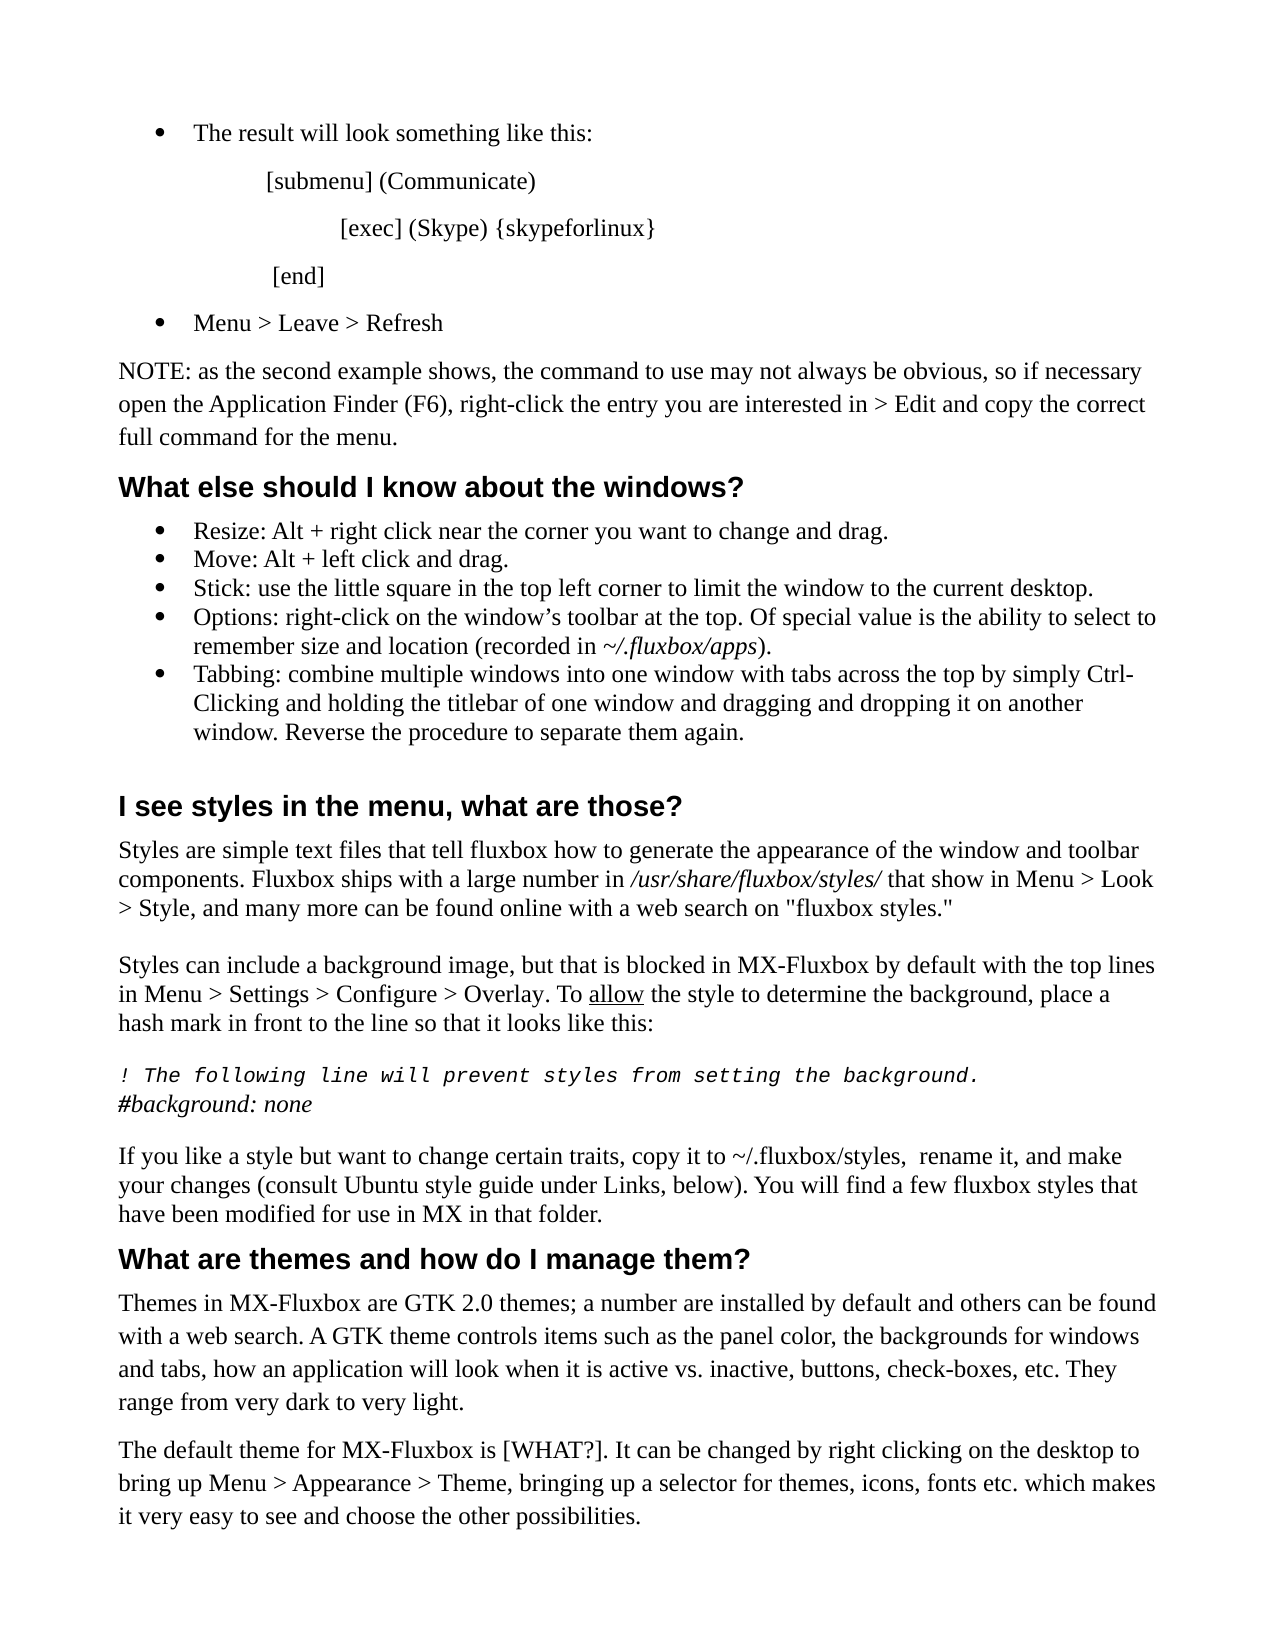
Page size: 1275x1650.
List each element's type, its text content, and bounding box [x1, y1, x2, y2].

list Stick: use the little square in the top left corner to limit the window to the current desktop. [156, 573, 1157, 602]
list Menu > Leave > Refresh [156, 308, 1157, 337]
text [exec] (Skype) {skypeforlinux} [118, 213, 1157, 242]
list The result will look something like this: [156, 118, 1157, 147]
text [submenu] (Communicate) [118, 166, 1157, 194]
list Move: Alt + left click and drag. [156, 544, 1157, 573]
text #background: none [118, 1089, 1157, 1118]
subtitle I see styles in the menu, what are those? [118, 789, 1157, 823]
text [end] [118, 261, 1157, 290]
list Options: right-click on the window’s toolbar at the top. Of special value is the ability to select to remember size and location (recorded in ~/.fluxbox/apps). [156, 602, 1157, 659]
text ! The following line will prevent styles from setting the background. [118, 1065, 1157, 1089]
text Themes in MX-Fluxbox are GTK 2.0 themes; a number are installed by default and others can be found with a web search. A GTK theme controls items such as the panel color, the backgrounds for windows and tabs, how an application will look when it is active vs. inactive, buttons, check-boxes, etc. They range from very dark to very light. [118, 1288, 1157, 1416]
text Styles can include a background image, but that is blocked in MX-Fluxbox by default with the top lines in Menu > Settings > Configure > Overlay. To allow the style to determine the background, place a hash mark in front to the line so that it looks like this: [118, 950, 1157, 1036]
list Tabbing: combine multiple windows into one window with tabs across the top by simply Ctrl-Clicking and holding the titlebar of one window and dragging and dropping it on another window. Reverse the procedure to separate them again. [156, 659, 1157, 746]
subtitle What else should I know about the windows? [118, 470, 1157, 503]
subtitle What are themes and how do I manage them? [118, 1242, 1157, 1276]
text Styles are simple text files that tell fluxbox how to generate the appearance of the window and toolbar components. Fluxbox ships with a large number in /usr/share/fluxbox/styles/ that show in Menu > Look > Style, and many more can be found online with a web search on "fluxbox styles." [118, 835, 1157, 921]
text The default theme for MX-Fluxbox is [WHAT?]. It can be changed by right clicking on the desktop to bring up Menu > Appearance > Theme, bringing up a selector for themes, icons, fonts etc. which makes it very easy to see and choose the other possibilities. [118, 1435, 1157, 1529]
text If you like a style but want to change certain traits, copy it to ~/.fluxbox/styles, rename it, and make your changes (consult Ubuntu style guide under Links, below). You will find a few fluxbox styles that have been modified for use in MX in that folder. [118, 1141, 1157, 1227]
list Resize: Alt + right click near the corner you want to change and drag. [156, 516, 1157, 544]
text NOTE: as the second example shows, the command to use may not always be obvious, so if necessary open the Application Finder (F6), right-click the entry you are interested in > Edit and copy the correct full command for the menu. [118, 356, 1157, 451]
